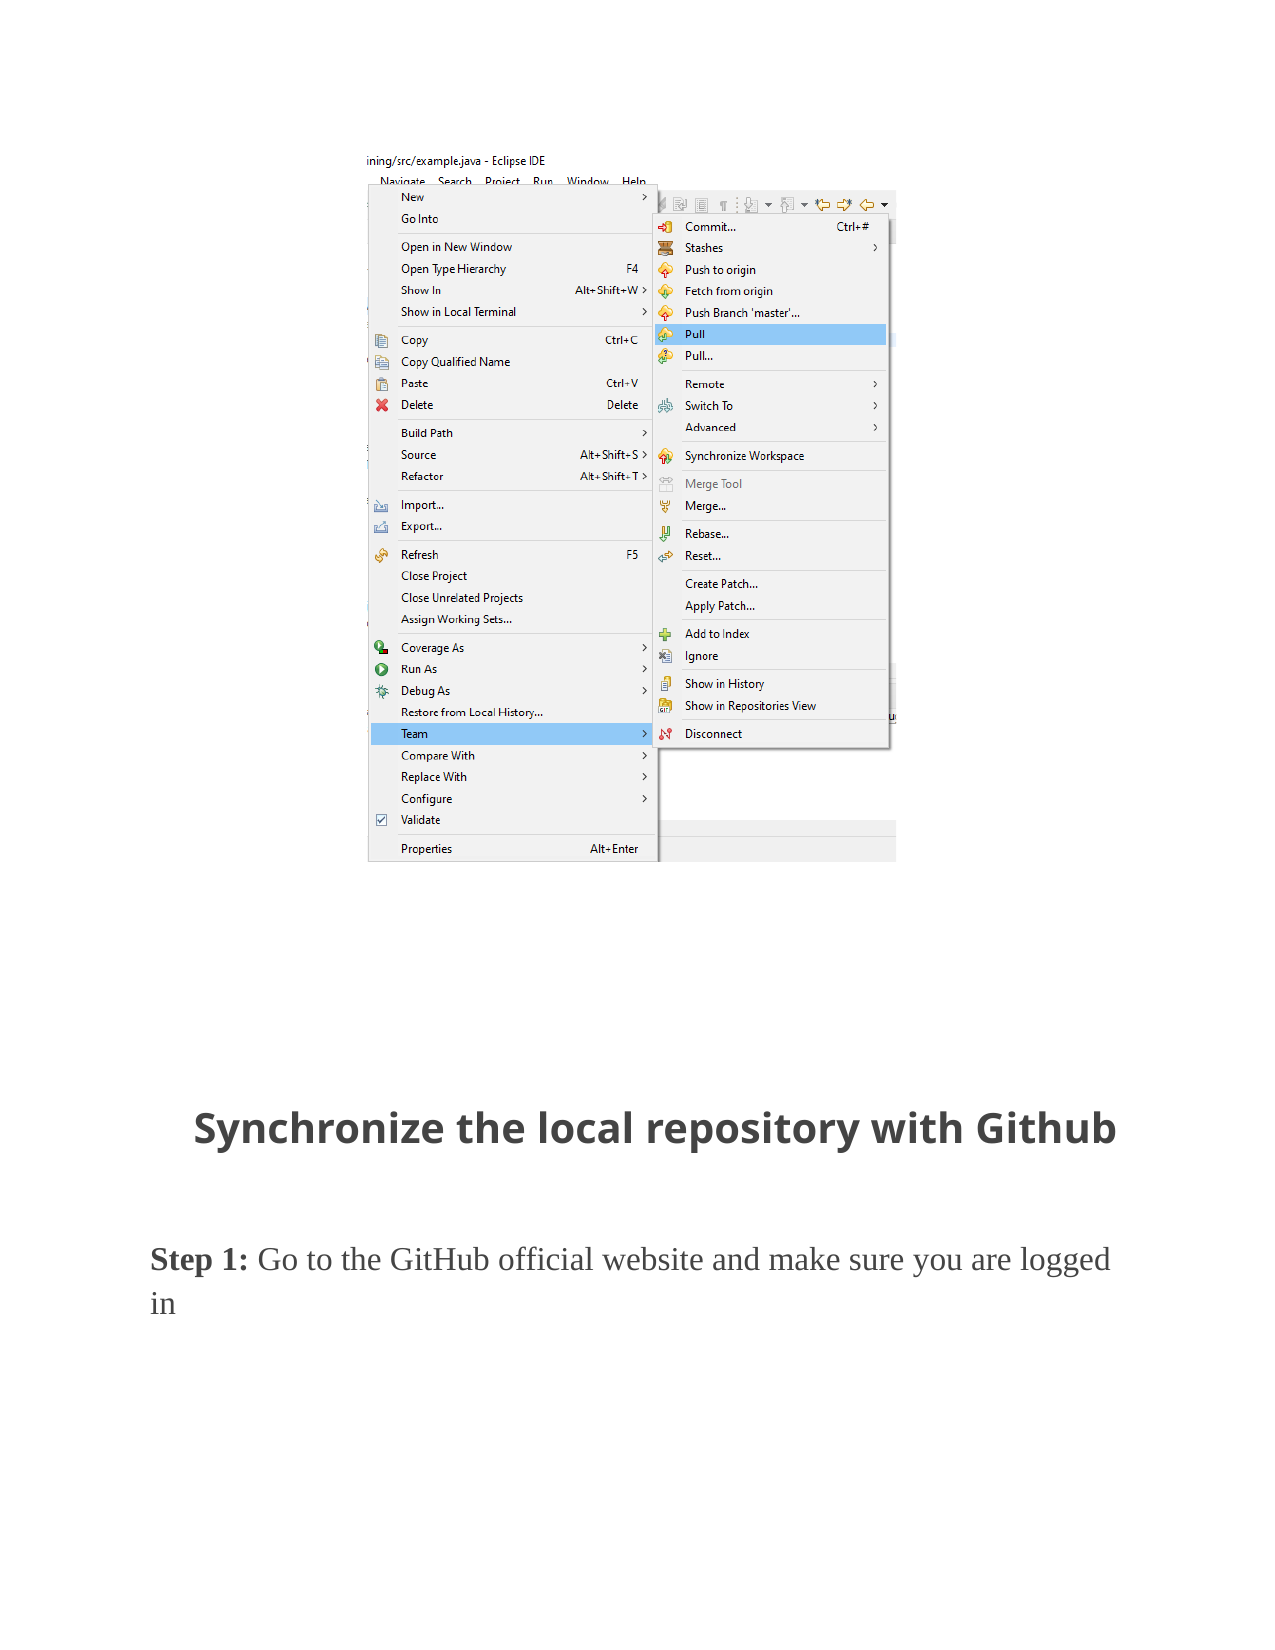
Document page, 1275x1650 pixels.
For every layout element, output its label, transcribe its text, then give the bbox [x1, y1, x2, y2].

picture [367, 150, 666, 862]
text Step 1: Go to the GitHub official website and make sure you are logged in [150, 1239, 1125, 1321]
text Synchronize the local repository with Github [150, 1099, 1125, 1156]
